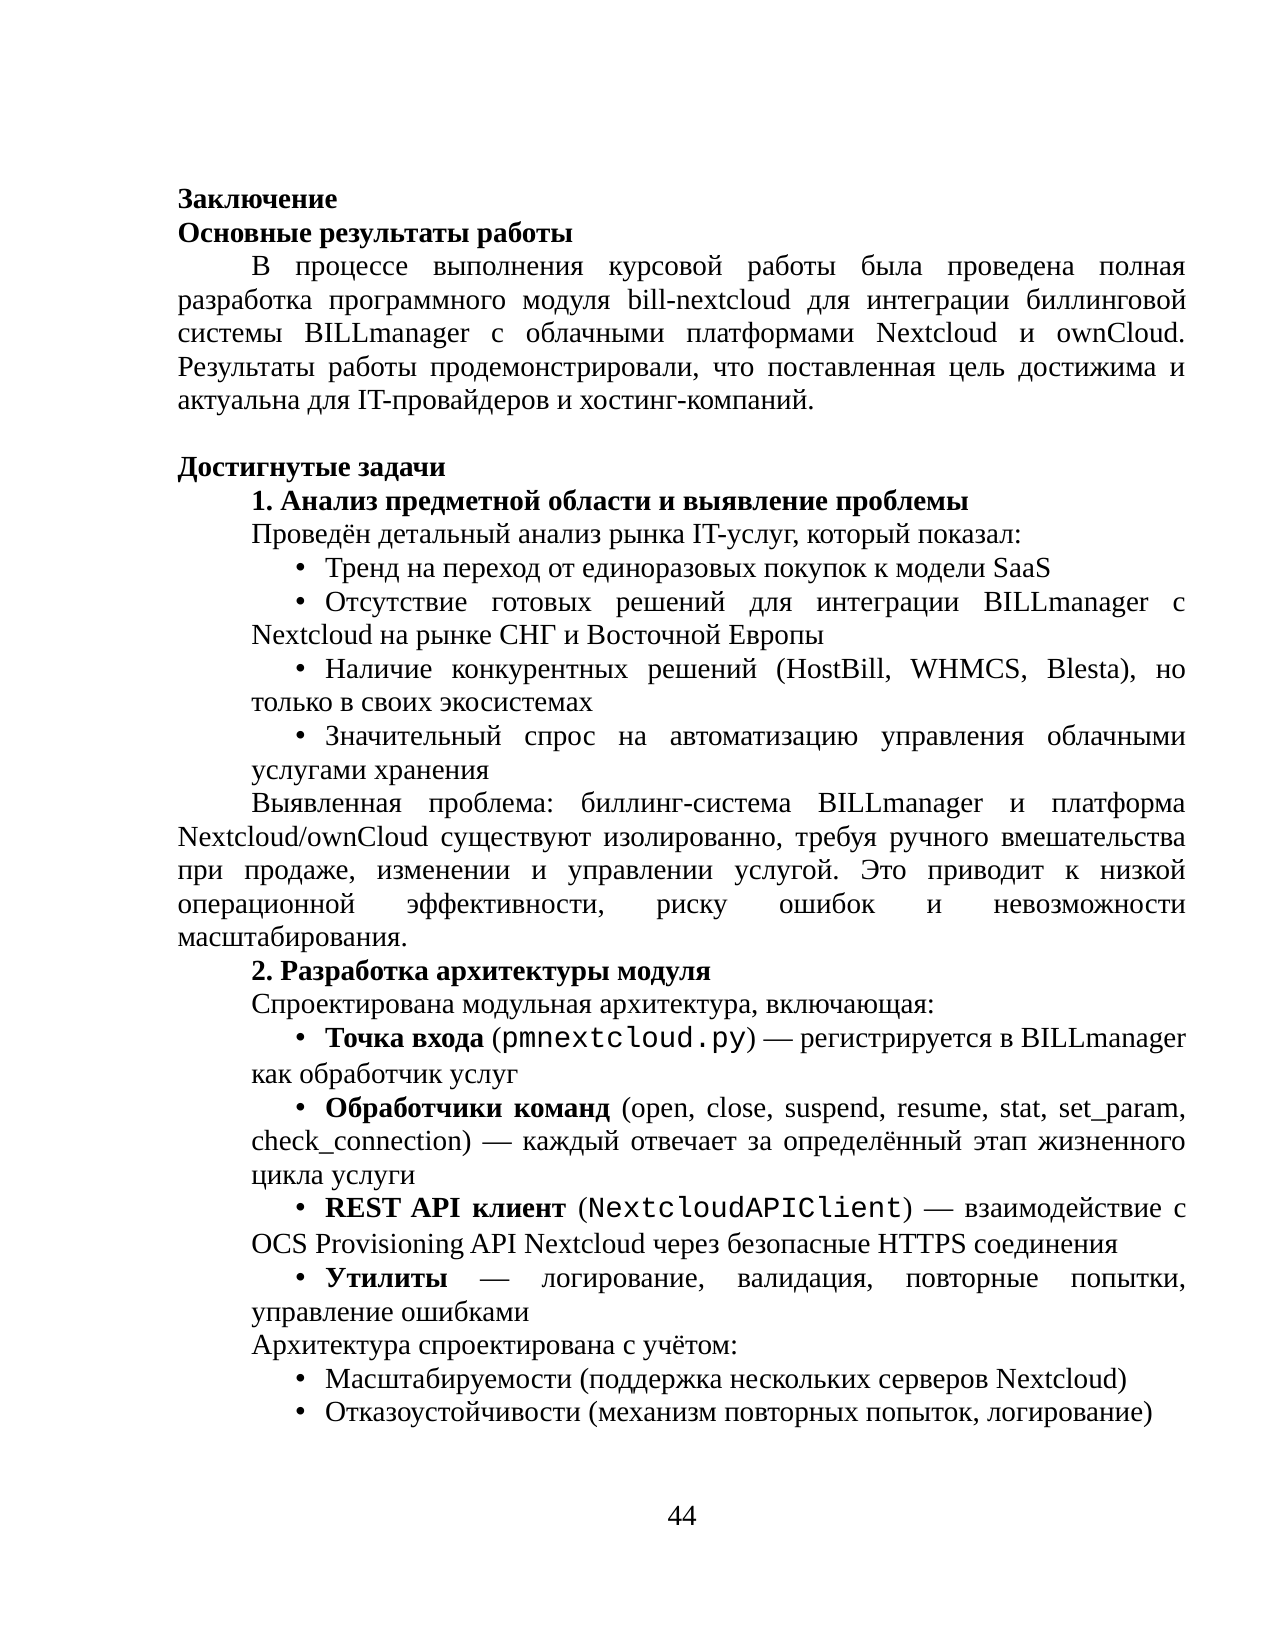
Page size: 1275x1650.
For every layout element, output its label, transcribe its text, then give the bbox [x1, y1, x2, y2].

text Выявленная проблема: биллинг-система BILLmanager и платформа Nextcloud/ownCloud существуют изолированно, требуя ручного вмешательства при продаже, изменении и управлении услугой. Это приводит к низкой операционной эффективности, риску ошибок и невозможности масштабирования. [177, 785, 1186, 953]
text 2. Разработка архитектуры модуля [177, 953, 1186, 987]
list REST API клиент (NextcloudAPIClient) — взаимодействие с OCS Provisioning API Nextcloud через безопасные HTTPS соединения [222, 1190, 1186, 1260]
subtitle Заключение [177, 181, 1186, 215]
text Архитектура спроектирована с учётом: [177, 1327, 1186, 1361]
text 1. Анализ предметной области и выявление проблемы [177, 483, 1186, 517]
text Достигнутые задачи [177, 449, 1186, 483]
text Спроектирована модульная архитектура, включающая: [177, 987, 1186, 1020]
list Точка входа (pmnextcloud.py) — регистрируется в BILLmanager как обработчик услуг [222, 1020, 1186, 1090]
list Утилиты — логирование, валидация, повторные попытки, управление ошибками [222, 1260, 1186, 1327]
list Тренд на переход от единоразовых покупок к модели SaaS [222, 550, 1186, 584]
text Проведён детальный анализ рынка IT-услуг, который показал: [177, 517, 1186, 550]
list Обработчики команд (open, close, suspend, resume, stat, set_param, check_connection) — каждый отвечает за определённый этап жизненного цикла услуги [222, 1090, 1186, 1190]
list Значительный спрос на автоматизацию управления облачными услугами хранения [222, 718, 1186, 785]
list Масштабируемости (поддержка нескольких серверов Nextcloud) [222, 1361, 1186, 1394]
text Основные результаты работы [177, 215, 1186, 248]
list Отсутствие готовых решений для интеграции BILLmanager с Nextcloud на рынке СНГ и Восточной Европы [222, 584, 1186, 651]
list Наличие конкурентных решений (HostBill, WHMCS, Blesta), но только в своих экосистемах [222, 651, 1186, 718]
text В процессе выполнения курсовой работы была проведена полная разработка программного модуля bill-nextcloud для интеграции биллинговой системы BILLmanager с облачными платформами Nextcloud и ownCloud. Результаты работы продемонстрировали, что поставленная цель достижима и актуальна для IT-провайдеров и хостинг-компаний. [177, 248, 1186, 416]
list Отказоустойчивости (механизм повторных попыток, логирование) [222, 1394, 1186, 1428]
